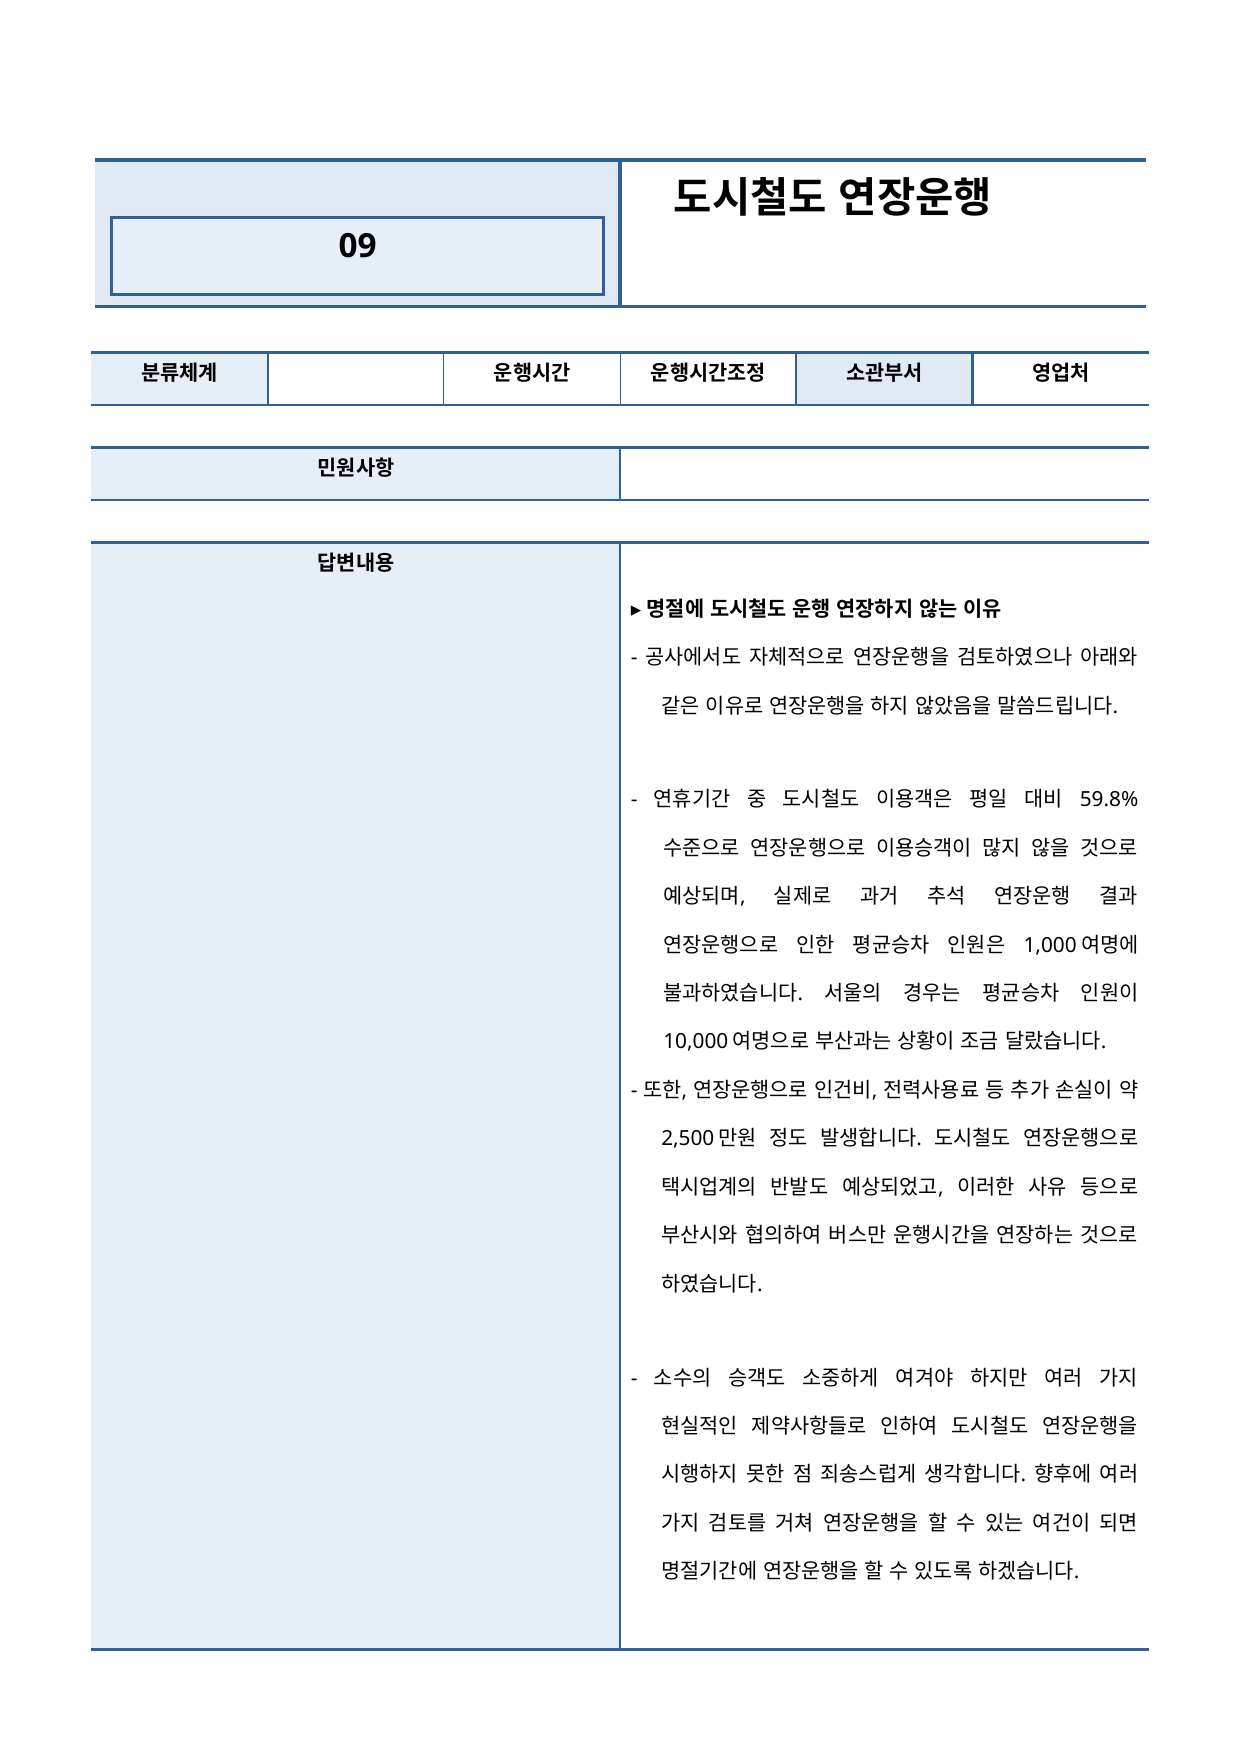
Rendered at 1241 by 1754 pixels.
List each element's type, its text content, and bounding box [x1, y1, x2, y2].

table_header 09 [113, 219, 602, 293]
table_header 분류체계 [91, 354, 267, 404]
table_header 영업처 [974, 354, 1149, 404]
table_header [269, 354, 443, 404]
table_header 답변내용 [91, 544, 619, 1648]
table_header ▸ 명절에 도시철도 운행 연장하지 않는 이유 - 공사에서도 자체적으로 연장운행을 검토하였으나 아래와 같은 이유로 연장운행을 하지 않았음을 말씀드립니다. - 연휴기간 중 도시철도 이용객은 평일 대비 59.8% 수준으로 연장운행으로 이용승객이 많지 않을 것으로 예상되며, 실제로 과거 추석 연장운행 결과 연장운행으로 인한 평균승차 인원은 1,000여명에 불과하였습니다. 서울의 경우는 평균승차 인원이 10,000여명으로 부산과는 상황이 조금 달랐습니다. - 또한, 연장운행으로 인건비, 전력사용료 등 추가 손실이 약 2,500만원 정도 발생합니다. 도시철도 연장운행으로 택시업계의 반발도 예상되었고, 이러한 사유 등으로 부산시와 협의하여 버스만 운행시간을 연장하는 것으로 하였습니다. - 소수의 승객도 소중하게 여겨야 하지만 여러 가지 현실적인 제약사항들로 인하여 도시철도 연장운행을 시행하지 못한 점 죄송스럽게 생각합니다. 향후에 여러 가지 검토를 거쳐 연장운행을 할 수 있는 여건이 되면 명절기간에 연장운행을 할 수 있도록 하겠습니다. [621, 544, 1149, 1648]
table_header 운행시간 [444, 354, 620, 404]
table_header 소관부서 [797, 354, 971, 404]
table_header 운행시간조정 [621, 354, 795, 404]
table_header 민원사항 [91, 449, 619, 499]
table_header 도시철도 연장운행 [622, 162, 1146, 305]
table_header [95, 162, 618, 305]
table_header [621, 449, 1149, 499]
